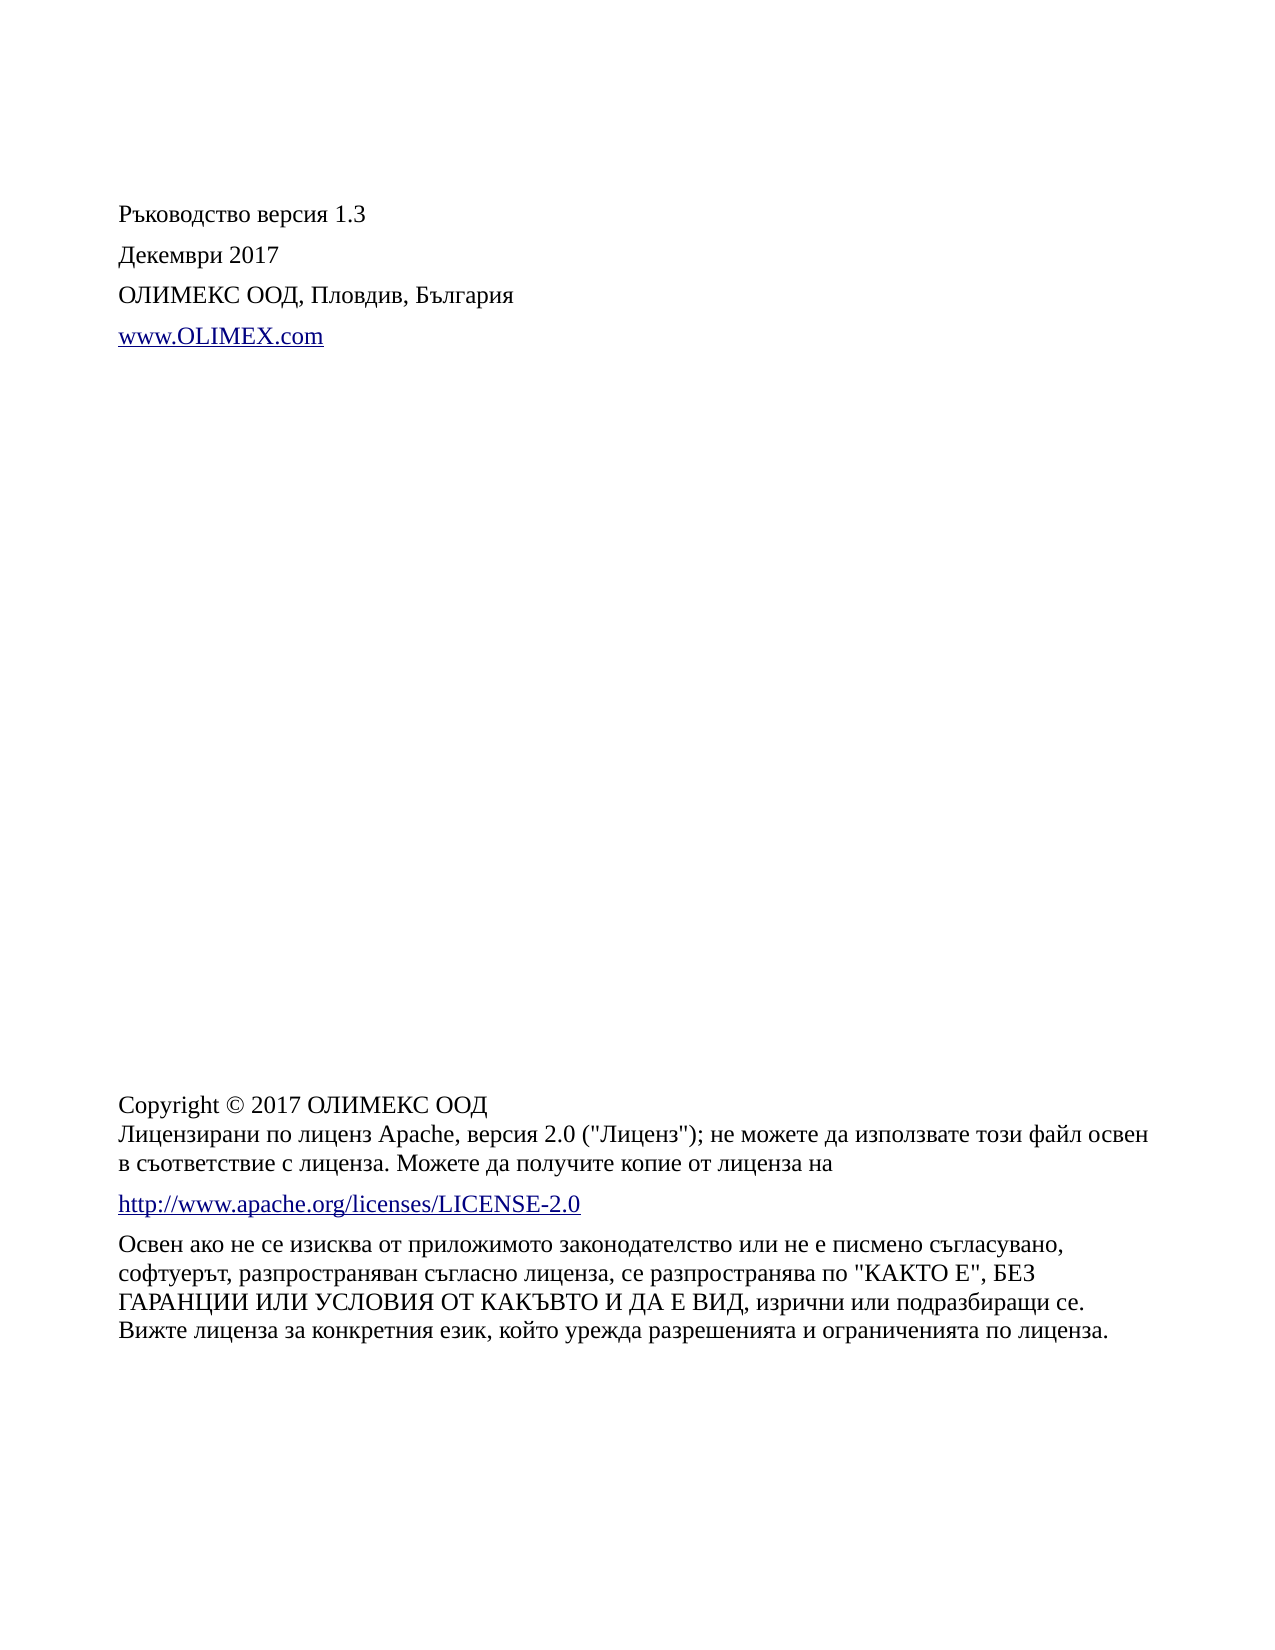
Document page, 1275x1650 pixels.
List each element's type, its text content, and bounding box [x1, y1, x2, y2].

text Декември 2017 [118, 240, 1157, 268]
text Ръководство версия 1.3 [118, 199, 1157, 228]
text Copyright © 2017 ОЛИМЕКС ООД Лицензирани по лиценз Apache, версия 2.0 ("Лиценз"); не можете да използвате този файл освен в съответствие с лиценза. Можете да получите копие от лиценза на [118, 1091, 1157, 1177]
text ОЛИМЕКС ООД, Пловдив, България [118, 280, 1157, 309]
text http://www.apache.org/licenses/LICENSE-2.0 [118, 1189, 1157, 1217]
text www.OLIMEX.com [118, 321, 1157, 349]
text Освен ако не се изисква от приложимото законодателство или не е писмено съгласувано, софтуерът, разпространяван съгласно лиценза, се разпространява по "КАКТО Е", БЕЗ ГАРАНЦИИ ИЛИ УСЛОВИЯ ОТ КАКЪВТО И ДА Е ВИД, изрични или подразбиращи се. Вижте лиценза за конкретния език, който урежда разрешенията и ограниченията по лиценза. [118, 1229, 1157, 1344]
